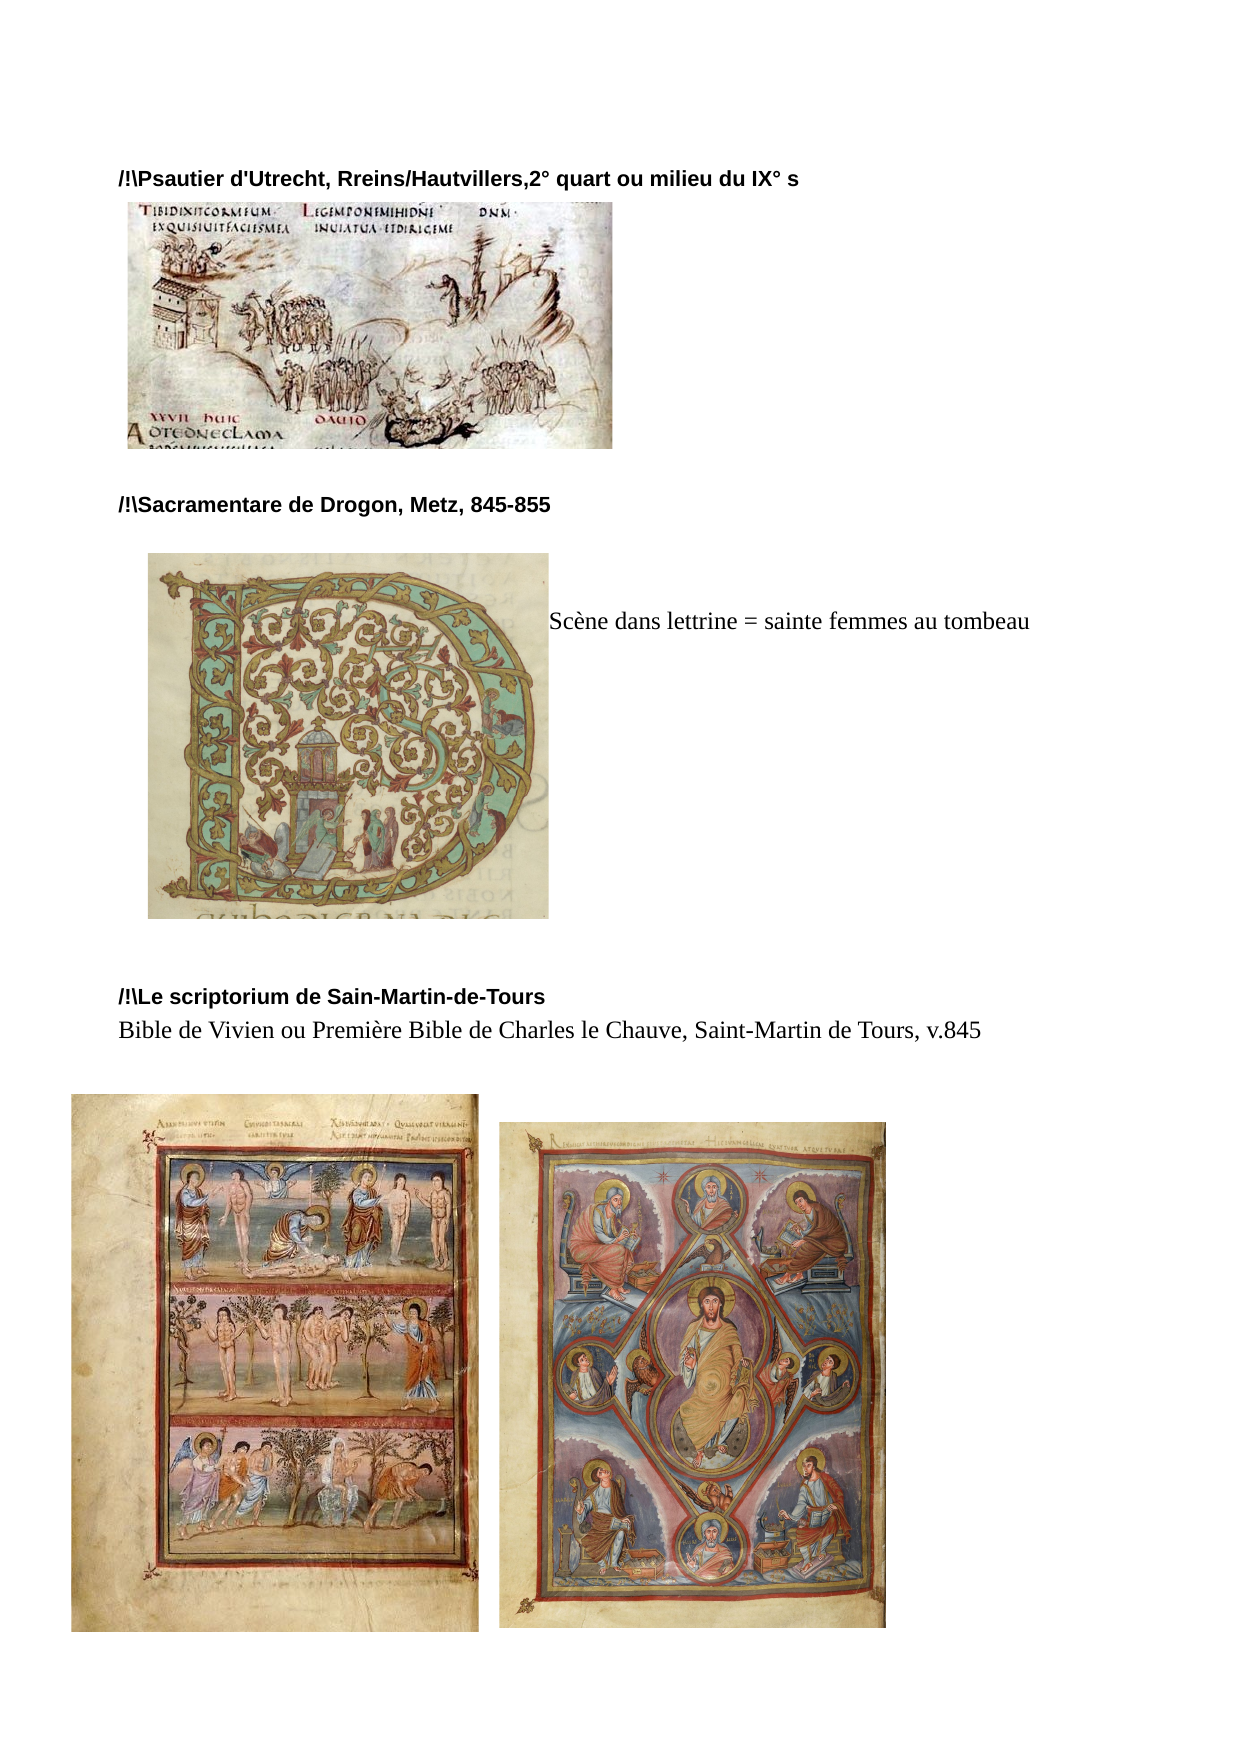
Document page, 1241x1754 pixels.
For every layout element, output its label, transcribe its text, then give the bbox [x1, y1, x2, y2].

subtitle /!\Le scriptorium de Sain-Martin-de-Tours [118, 983, 1122, 1009]
text Scène dans lettrine = sainte femmes au tombeau [549, 606, 1122, 635]
picture [127, 202, 613, 449]
subtitle /!\Sacramentare de Drogon, Metz, 845-855 [118, 492, 1122, 517]
picture [147, 553, 549, 919]
picture [71, 1094, 479, 1632]
picture [499, 1122, 886, 1628]
subtitle /!\Psautier d'Utrecht, Rreins/Hautvillers,2° quart ou milieu du IX° s [118, 166, 1122, 191]
text Bible de Vivien ou Première Bible de Charles le Chauve, Saint-Martin de Tours, v.845 [118, 1015, 1122, 1044]
